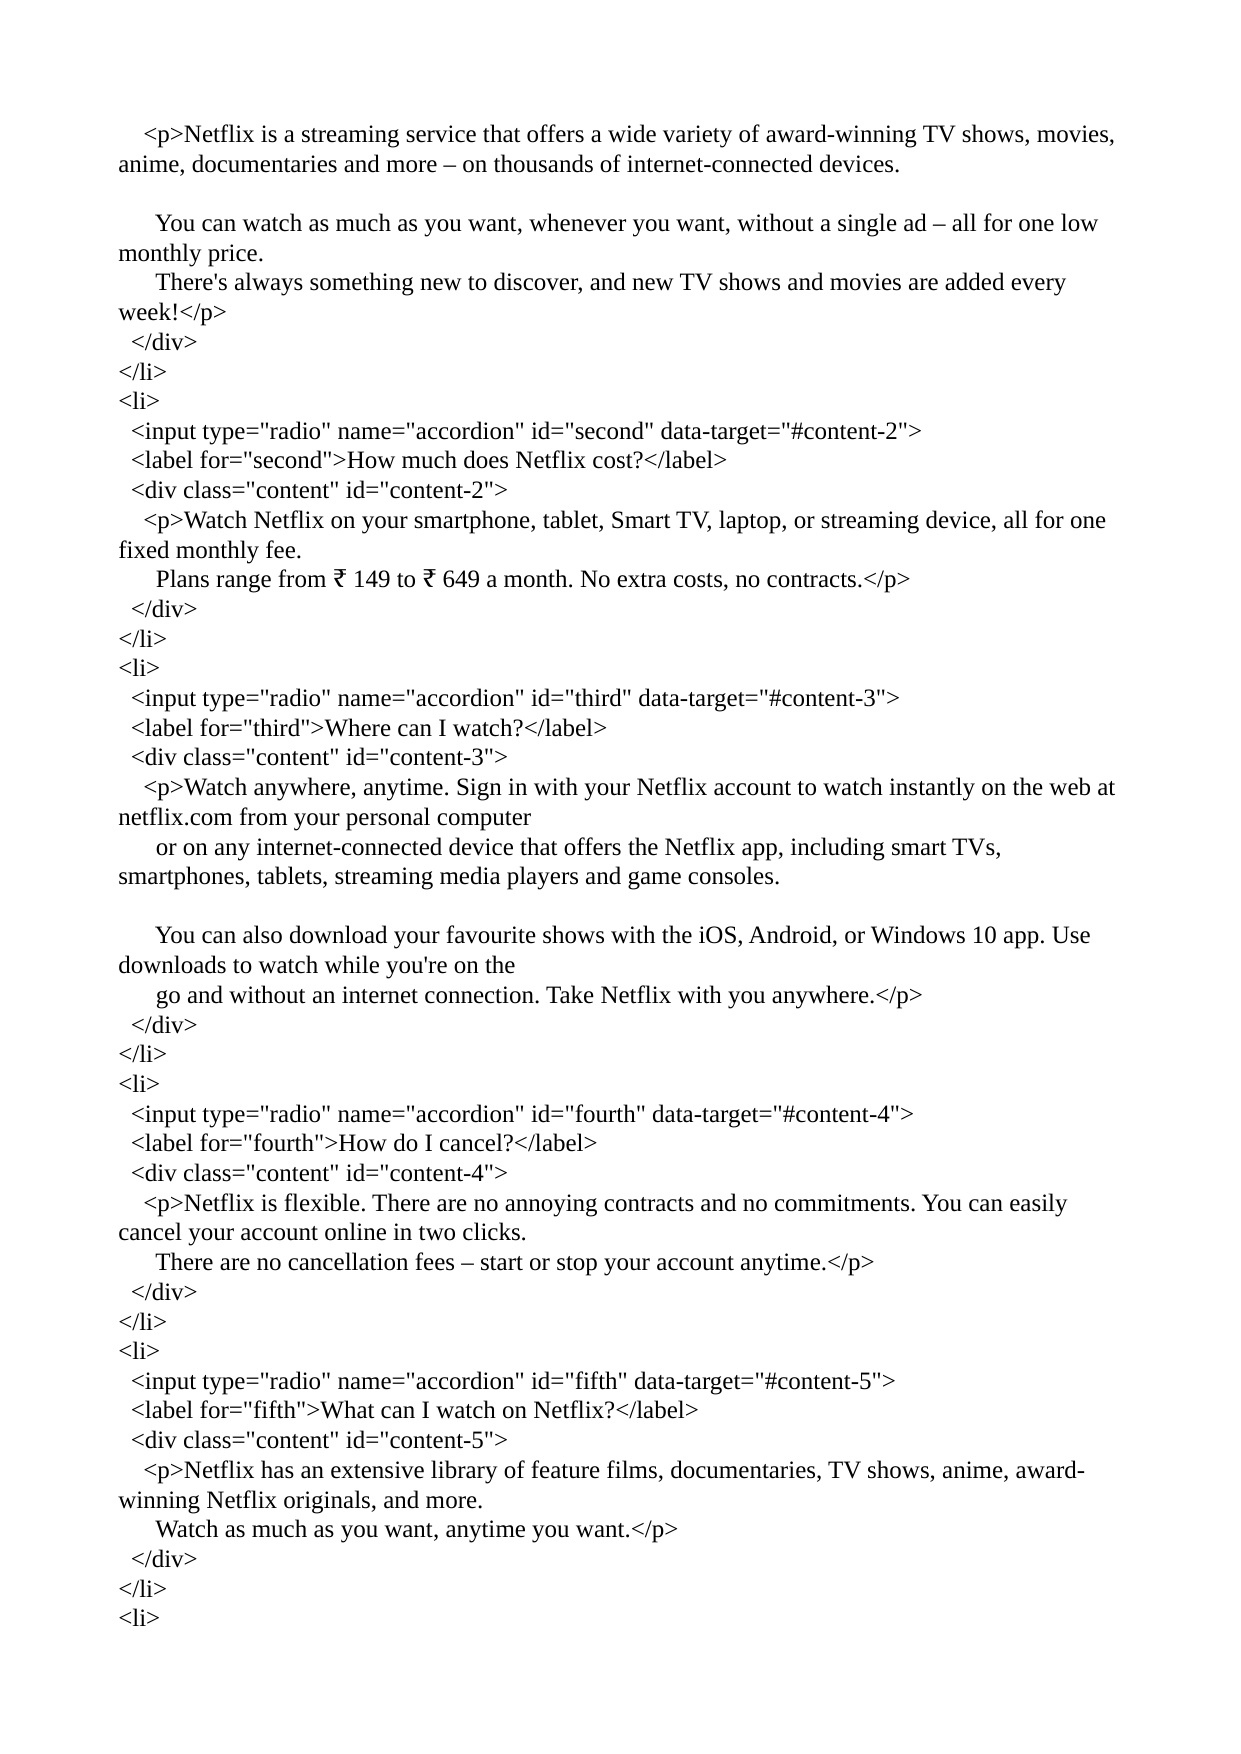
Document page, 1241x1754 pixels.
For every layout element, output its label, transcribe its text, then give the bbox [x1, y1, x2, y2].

text <div class="content" id="content-2"> [118, 474, 1122, 504]
text <p>Netflix is flexible. There are no annoying contracts and no commitments. You can easily cancel your account online in two clicks. [118, 1187, 1122, 1246]
text <li> [118, 385, 1122, 415]
text <p>Netflix is a streaming service that offers a wide variety of award-winning TV shows, movies, anime, documentaries and more – on thousands of internet-connected devices. [118, 118, 1122, 177]
text <div class="content" id="content-4"> [118, 1157, 1122, 1187]
text <input type="radio" name="accordion" id="fourth" data-target="#content-4"> [118, 1098, 1122, 1127]
text <p>Watch anywhere, anytime. Sign in with your Netflix account to watch instantly on the web at netflix.com from your personal computer [118, 771, 1122, 831]
text <p>Watch Netflix on your smartphone, tablet, Smart TV, laptop, or streaming device, all for one fixed monthly fee. [118, 504, 1122, 563]
text <li> [118, 1335, 1122, 1365]
text or on any internet-connected device that offers the Netflix app, including smart TVs, smartphones, tablets, streaming media players and game consoles. [118, 831, 1122, 890]
text </li> [118, 1573, 1122, 1602]
text <div class="content" id="content-5"> [118, 1424, 1122, 1454]
text </li> [118, 1038, 1122, 1068]
text <input type="radio" name="accordion" id="fifth" data-target="#content-5"> [118, 1365, 1122, 1395]
text </li> [118, 1306, 1122, 1335]
text </li> [118, 356, 1122, 385]
text <input type="radio" name="accordion" id="third" data-target="#content-3"> [118, 682, 1122, 712]
text <p>Netflix has an extensive library of feature films, documentaries, TV shows, anime, award-winning Netflix originals, and more. [118, 1454, 1122, 1513]
text You can also download your favourite shows with the iOS, Android, or Windows 10 app. Use downloads to watch while you're on the [118, 920, 1122, 979]
text </div> [118, 1276, 1122, 1306]
text <input type="radio" name="accordion" id="second" data-target="#content-2"> [118, 415, 1122, 445]
text Watch as much as you want, anytime you want.</p> [118, 1513, 1122, 1543]
text <label for="third">Where can I watch?</label> [118, 712, 1122, 742]
text <li> [118, 1068, 1122, 1098]
text <label for="fifth">What can I watch on Netflix?</label> [118, 1395, 1122, 1424]
text </div> [118, 1543, 1122, 1573]
text <li> [118, 1602, 1122, 1632]
text </div> [118, 593, 1122, 623]
text </div> [118, 1009, 1122, 1038]
text <label for="fourth">How do I cancel?</label> [118, 1127, 1122, 1157]
text You can watch as much as you want, whenever you want, without a single ad – all for one low monthly price. [118, 207, 1122, 267]
text <div class="content" id="content-3"> [118, 742, 1122, 771]
text <li> [118, 652, 1122, 682]
text </li> [118, 623, 1122, 652]
text There are no cancellation fees – start or stop your account anytime.</p> [118, 1246, 1122, 1276]
text Plans range from ₹ 149 to ₹ 649 a month. No extra costs, no contracts.</p> [118, 563, 1122, 593]
text </div> [118, 326, 1122, 356]
text There's always something new to discover, and new TV shows and movies are added every week!</p> [118, 267, 1122, 326]
text go and without an internet connection. Take Netflix with you anywhere.</p> [118, 979, 1122, 1009]
text <label for="second">How much does Netflix cost?</label> [118, 445, 1122, 474]
